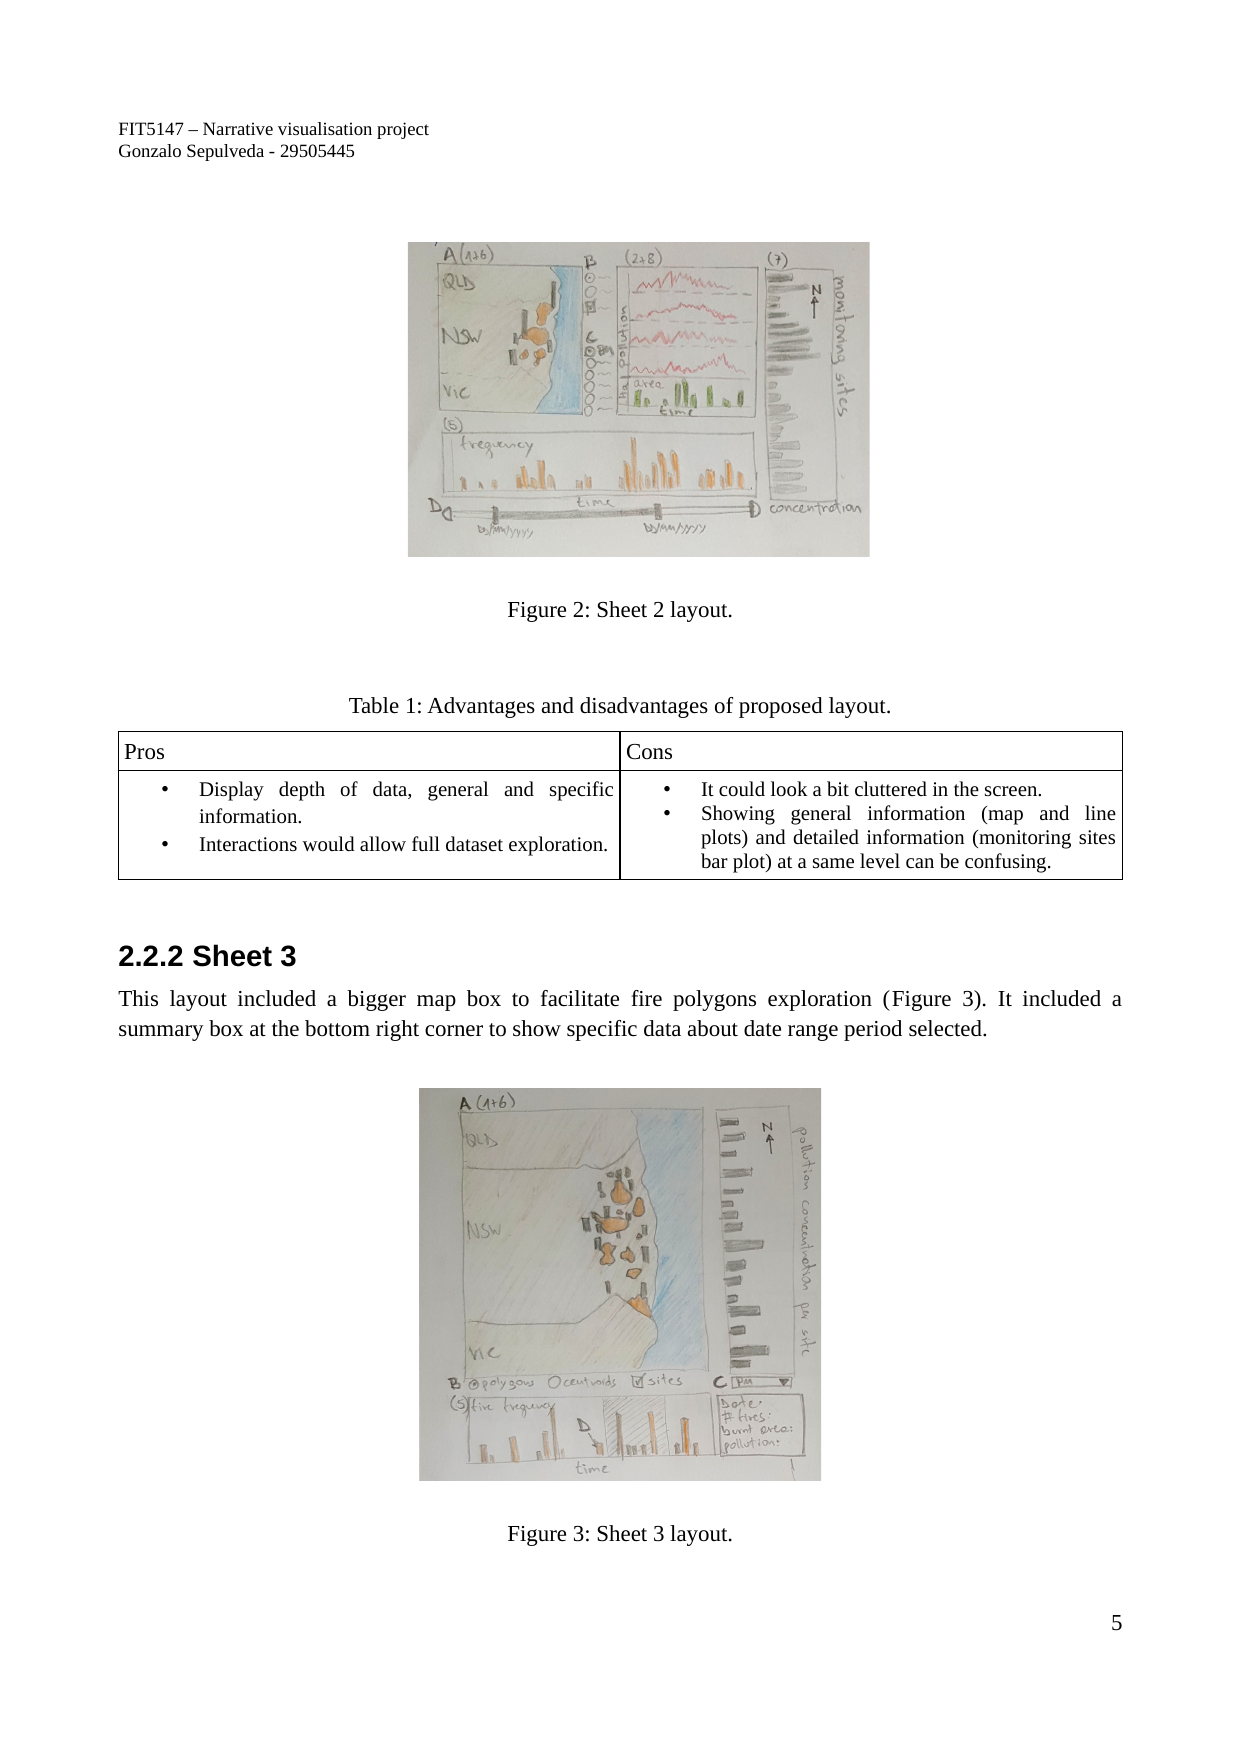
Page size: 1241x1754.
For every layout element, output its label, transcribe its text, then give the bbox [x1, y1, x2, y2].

table_cell It could look a bit cluttered in the screen. Showing general information (map and line plots) and detailed information (monitoring sites bar plot) at a same level can be confusing. [621, 771, 1122, 878]
table_cell Display depth of data, general and specific information. Interactions would allow full dataset exploration. [119, 771, 619, 878]
table_header [118, 1089, 1122, 1507]
subtitle Sheet 3 [118, 939, 1122, 973]
table_cell Figure 3: Sheet 3 layout. [118, 1507, 1122, 1559]
table_header Cons [621, 732, 1122, 770]
picture [407, 242, 870, 557]
text This layout included a bigger map box to facilitate fire polygons exploration (Figure 3). It included a summary box at the bottom right corner to show specific data about date range period selected. [118, 985, 1122, 1042]
table_header Pros [119, 732, 619, 770]
table_cell Figure 2: Sheet 2 layout. [118, 584, 1122, 635]
text Table 1: Advantages and disadvantages of proposed layout. [118, 692, 1122, 718]
table_header [118, 230, 1122, 583]
picture [419, 1088, 822, 1481]
